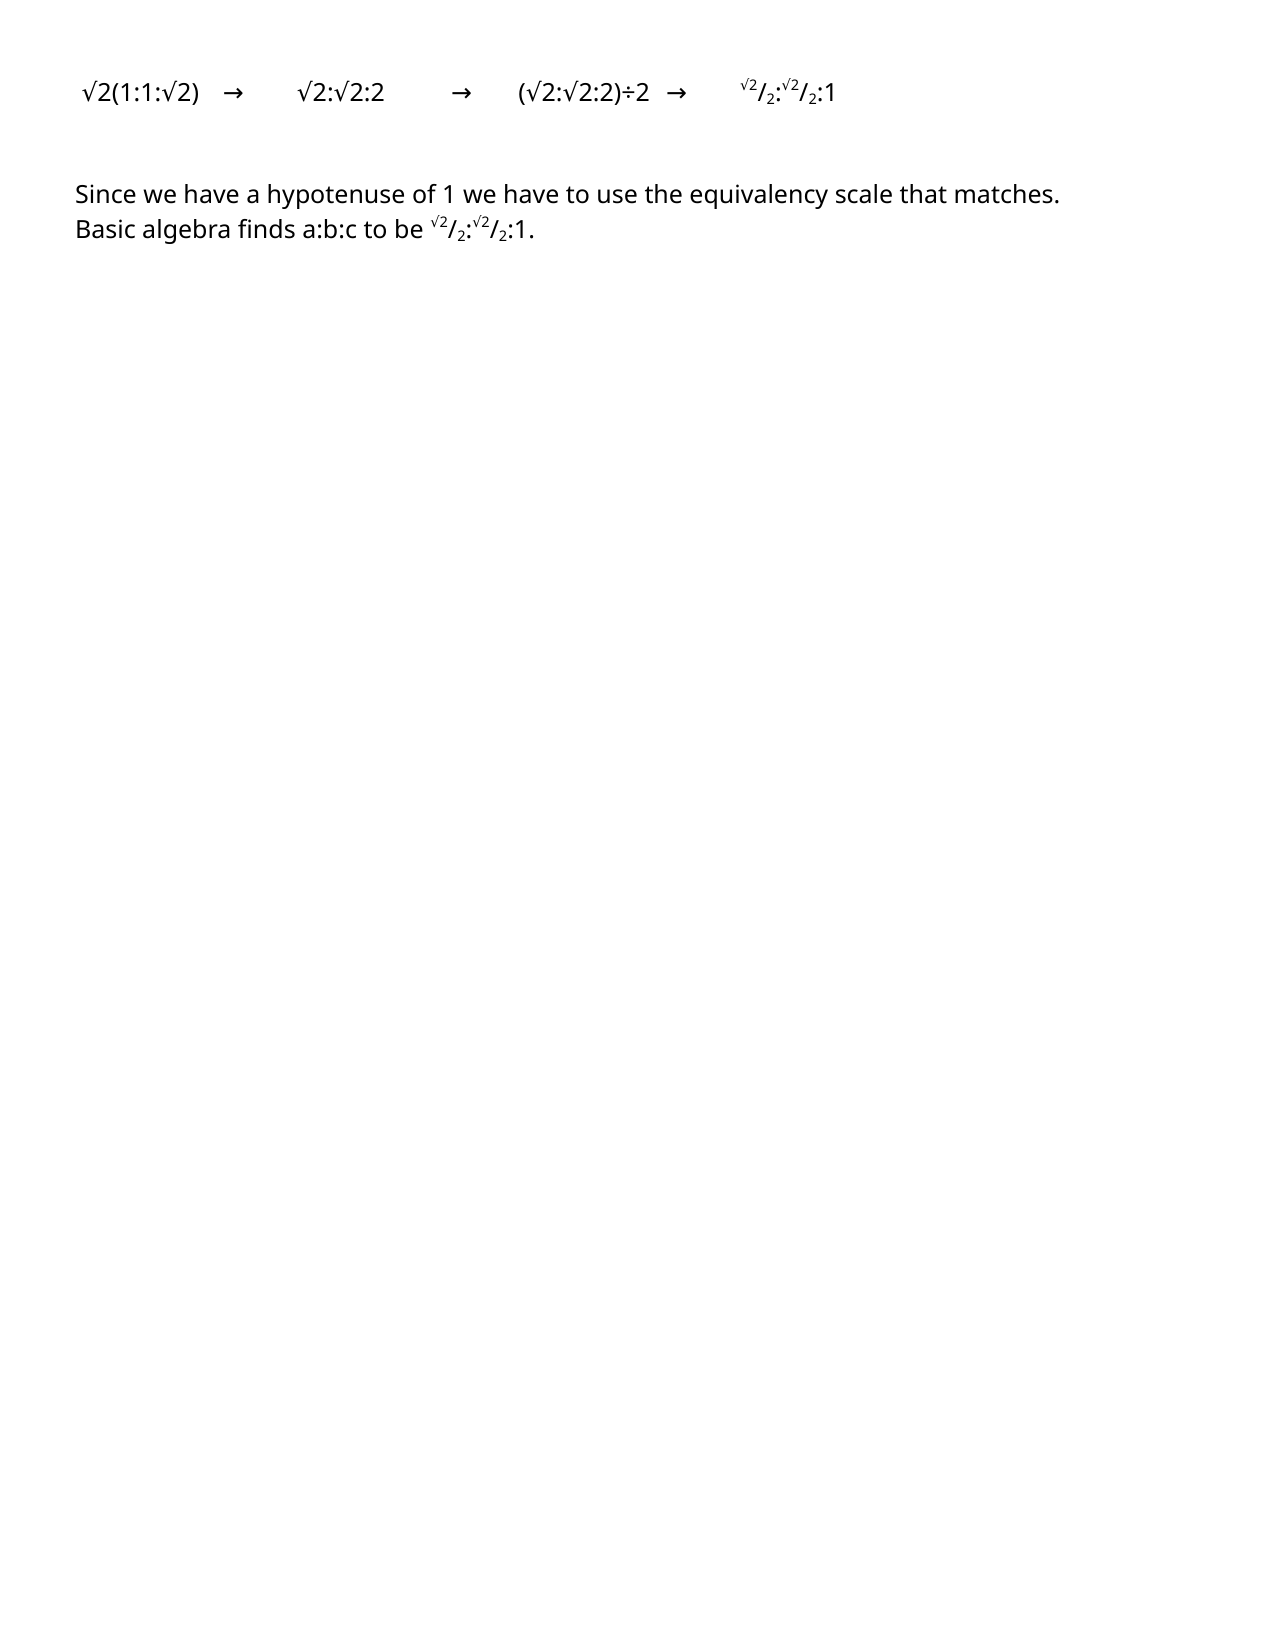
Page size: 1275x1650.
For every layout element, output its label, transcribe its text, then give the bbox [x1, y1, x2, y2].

text √2(1:1:√2) → √2:√2:2 → (√2:√2:2)÷2 → √2/2:√2/2:1 [75, 75, 1200, 109]
text Since we have a hypotenuse of 1 we have to use the equivalency scale that matches. [75, 177, 1200, 211]
text Basic algebra finds a:b:c to be √2/2:√2/2:1. [75, 211, 1200, 245]
